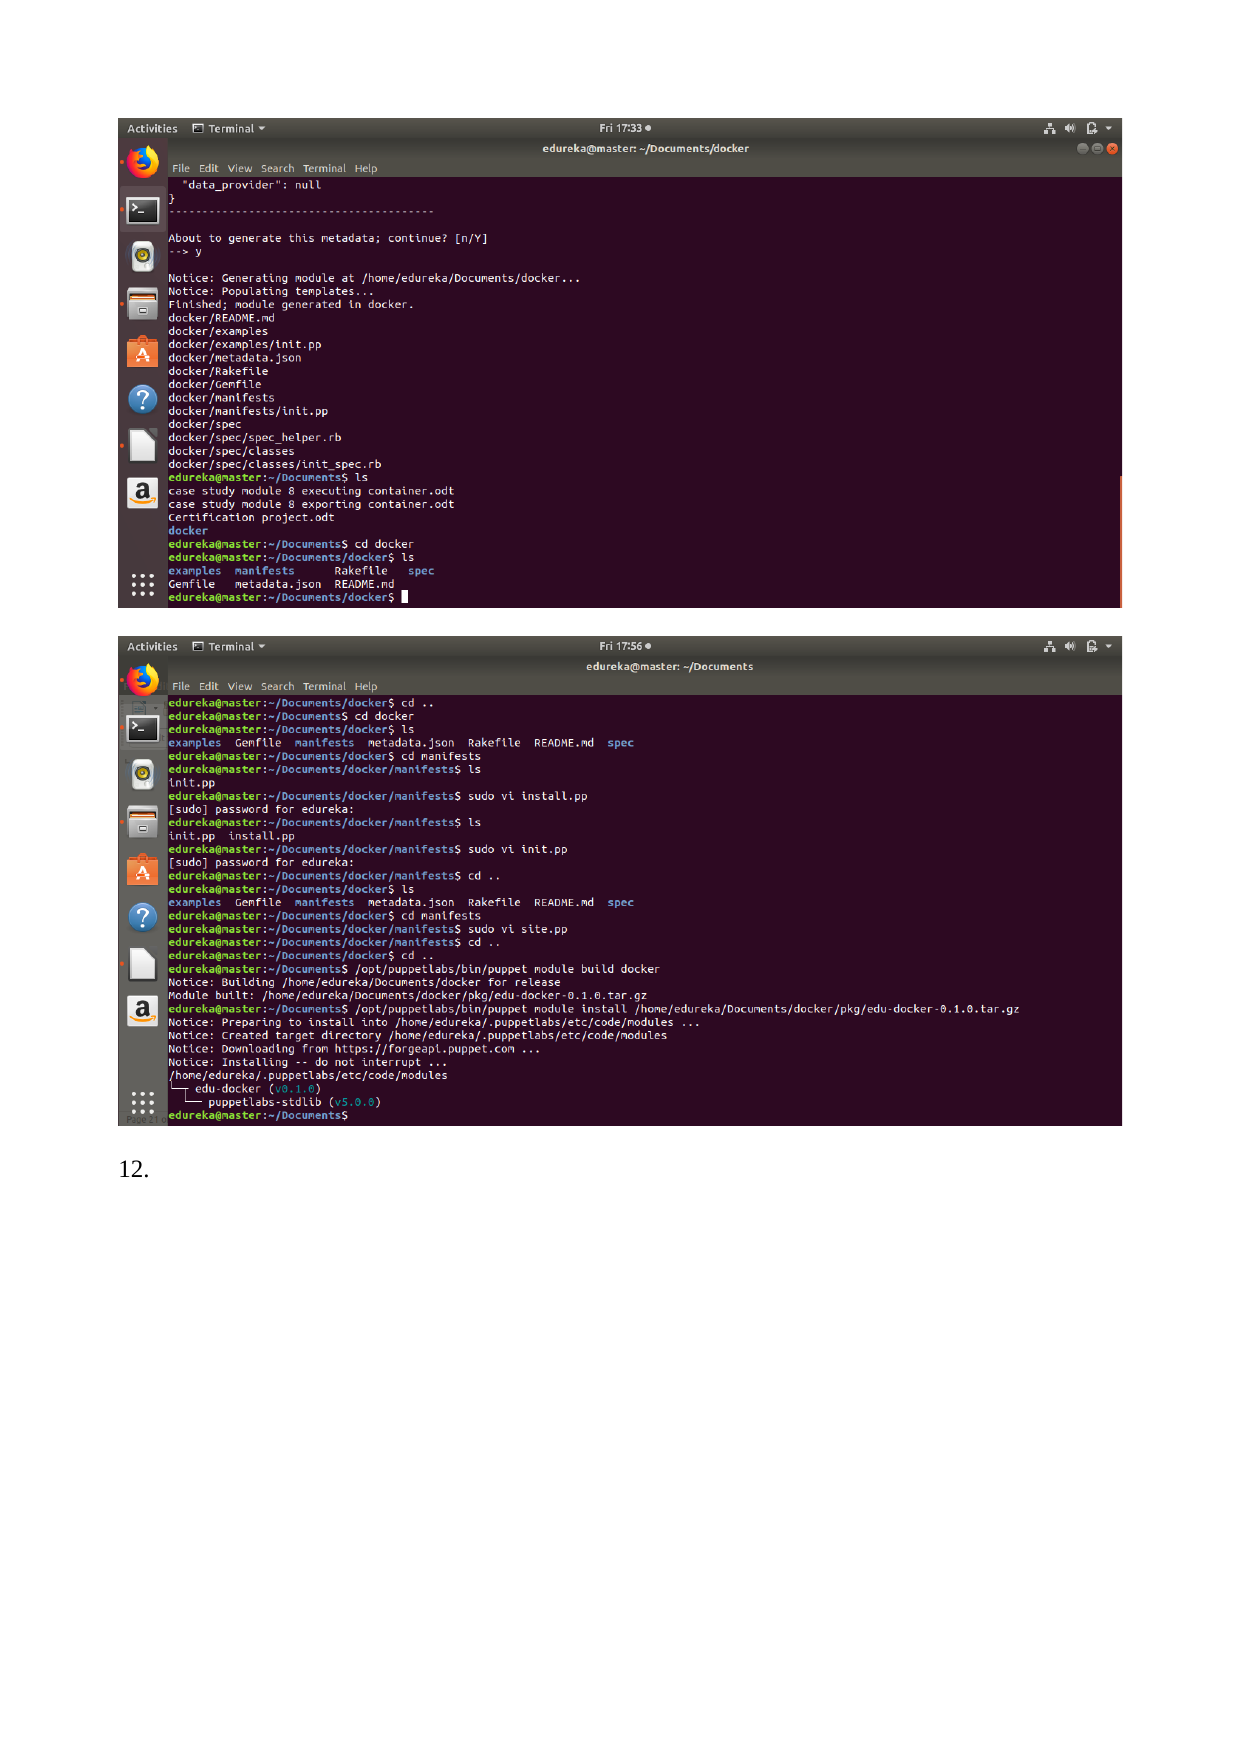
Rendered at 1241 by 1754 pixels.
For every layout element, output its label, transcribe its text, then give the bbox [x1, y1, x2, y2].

picture [118, 636, 1123, 1126]
picture [118, 118, 1123, 608]
text 12. [118, 1154, 1122, 1183]
